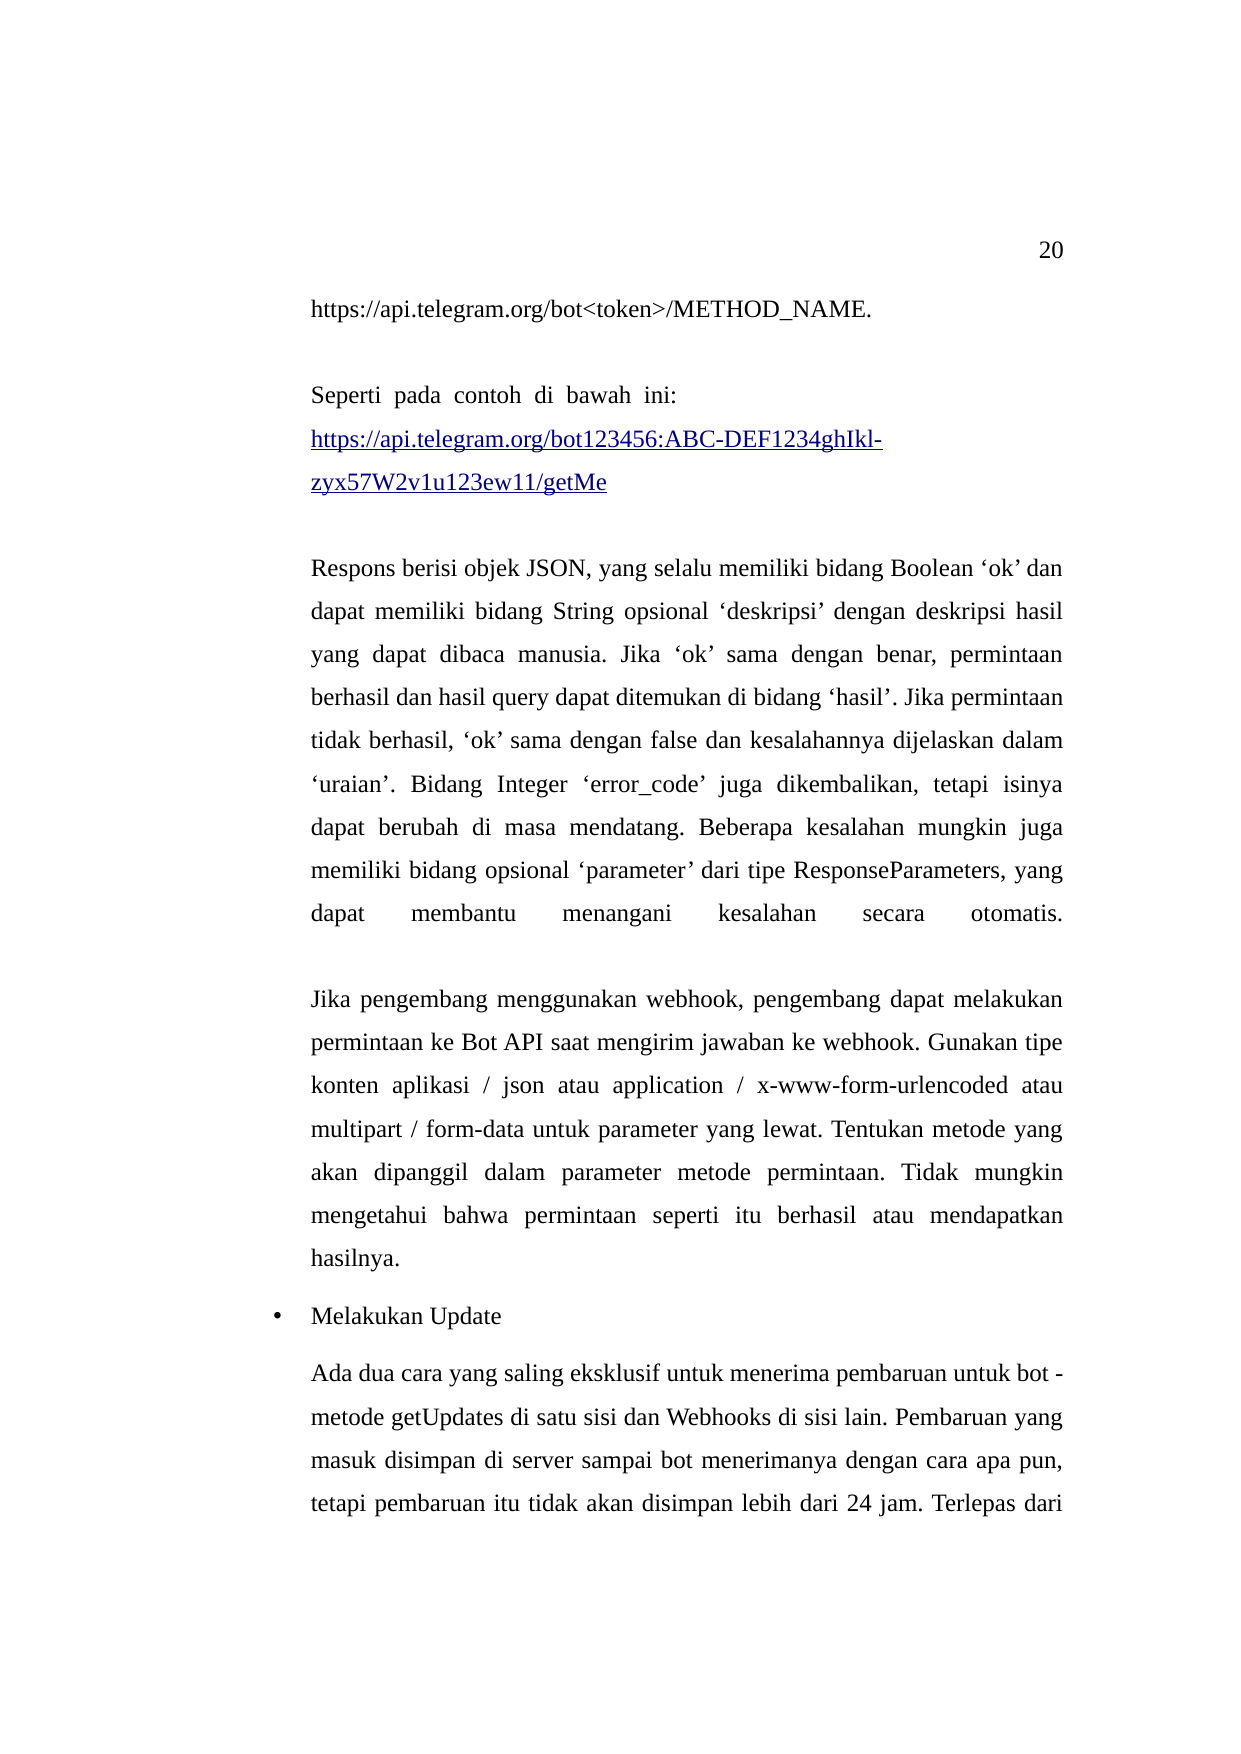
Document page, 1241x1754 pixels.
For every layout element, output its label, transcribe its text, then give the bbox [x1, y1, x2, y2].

list Melakukan Update [273, 1301, 1063, 1329]
list Ada dua cara yang saling eksklusif untuk menerima pembaruan untuk bot - metode getUpdates di satu sisi dan Webhooks di sisi lain. Pembaruan yang masuk disimpan di server sampai bot menerimanya dengan cara apa pun, tetapi pembaruan itu tidak akan disimpan lebih dari 24 jam. Terlepas dari [273, 1358, 1063, 1517]
list https://api.telegram.org/bot<token>/METHOD_NAME. Sepertixpadaxcontohxdixbawahxini: https://api.telegram.org/bot123456:ABC-DEF1234ghIkl-zyx57W2v1u123ew11/getMe Respons berisi objek JSON, yang selalu memiliki bidang Boolean ‘ok’ dan dapat memiliki bidang String opsional ‘deskripsi’ dengan deskripsi hasil yang dapat dibaca manusia. Jika ‘ok’ sama dengan benar, permintaan berhasil dan hasil query dapat ditemukan di bidang ‘hasil’. Jika permintaan tidak berhasil, ‘ok’ sama dengan false dan kesalahannya dijelaskan dalam ‘uraian’. Bidang Integer ‘error_code’ juga dikembalikan, tetapi isinya dapat berubah di masa mendatang. Beberapa kesalahan mungkin juga memiliki bidang opsional ‘parameter’ dari tipe ResponseParameters, yang dapat membantu menangani kesalahan secara otomatis. Jika pengembang menggunakan webhook, pengembang dapat melakukan permintaan ke Bot API saat mengirim jawaban ke webhook. Gunakan tipe konten aplikasi / json atau application / x-www-form-urlencoded atau multipart / form-data untuk parameter yang lewat. Tentukan metode yang akan dipanggil dalam parameter metode permintaan. Tidak mungkin mengetahui bahwa permintaan seperti itu berhasil atau mendapatkan hasilnya. [273, 294, 1063, 1272]
